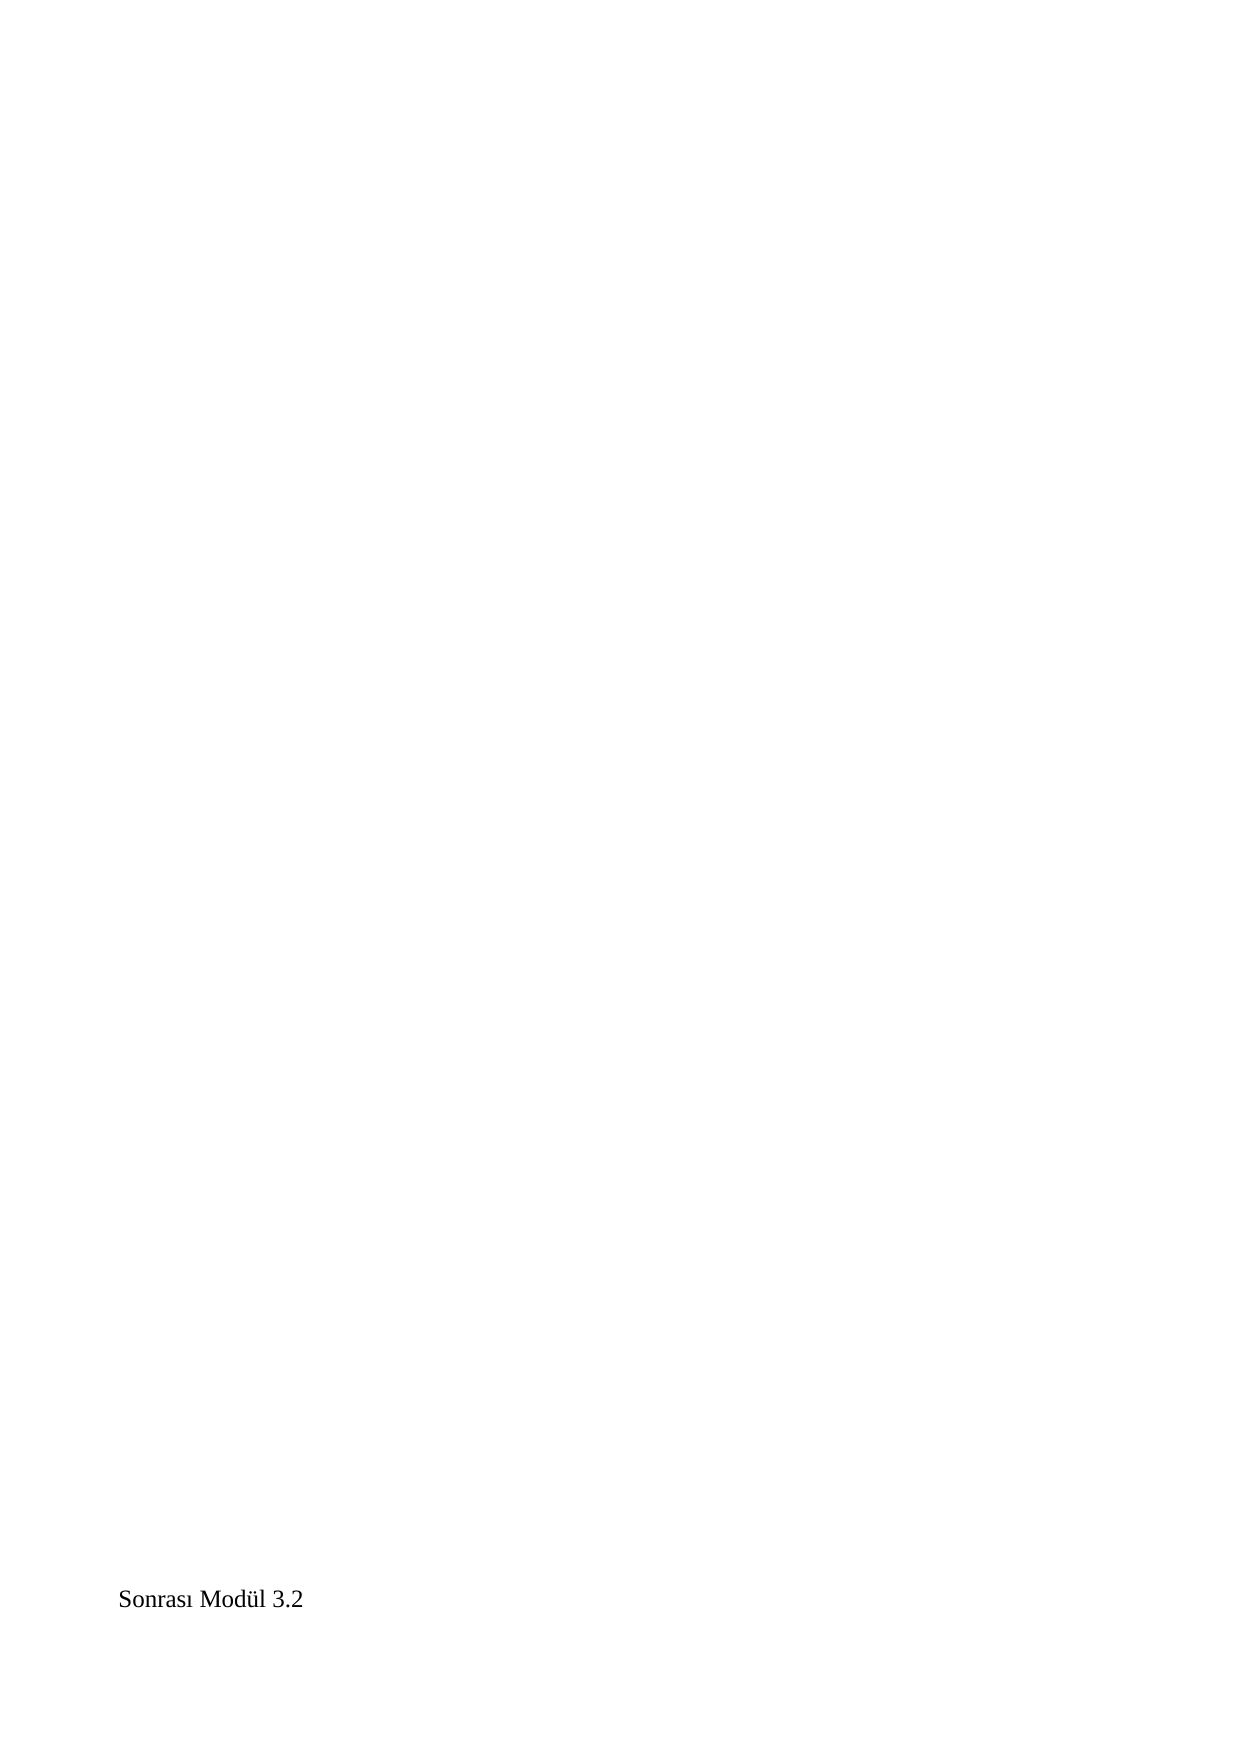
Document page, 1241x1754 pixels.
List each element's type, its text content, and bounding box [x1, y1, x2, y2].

text Sonrası Modül 3.2 [118, 1584, 1122, 1613]
